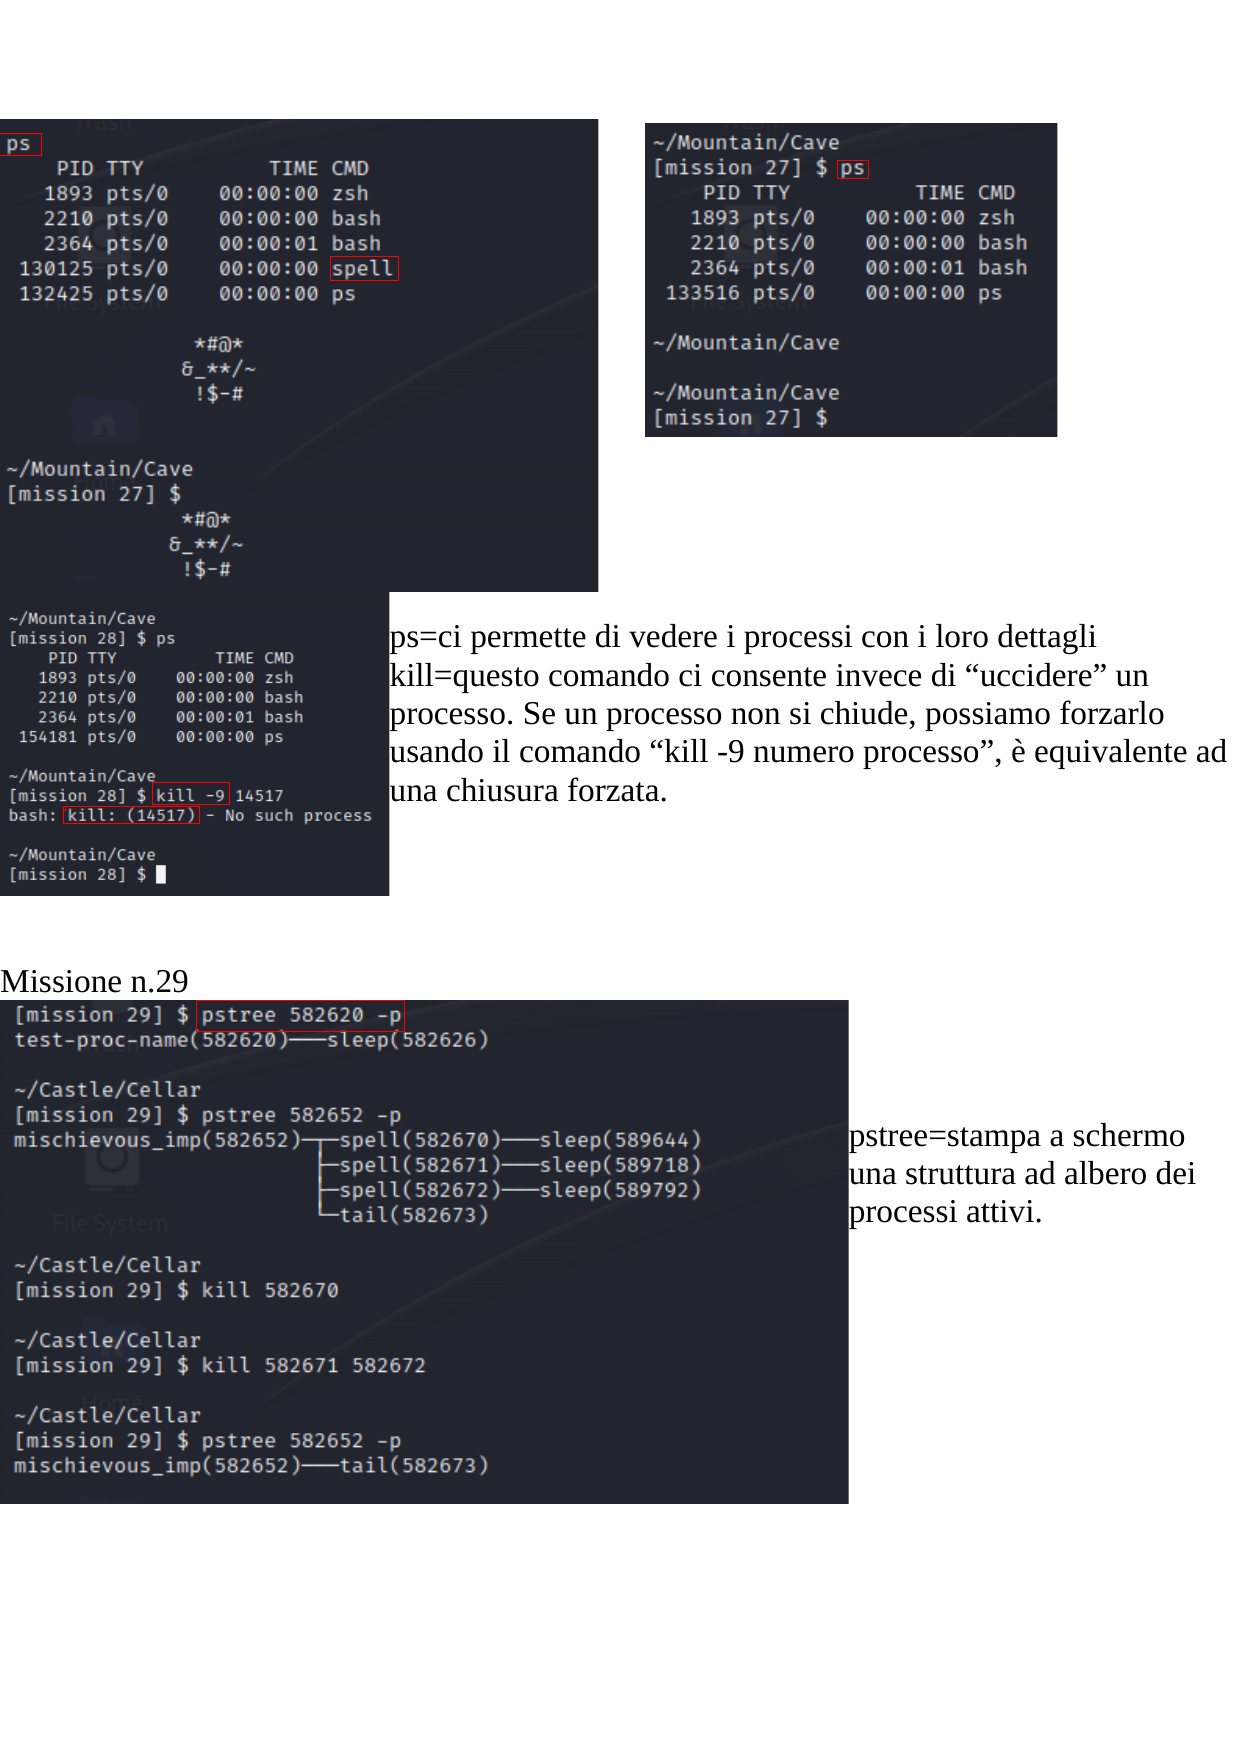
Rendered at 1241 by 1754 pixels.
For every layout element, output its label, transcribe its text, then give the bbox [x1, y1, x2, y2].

text kill=questo comando ci consente invece di “uccidere” un processo. Se un processo non si chiude, possiamo forzarlo usando il comando “kill -9 numero processo”, è equivalente ad una chiusura forzata. [0, 655, 1240, 808]
text ps=ci permette di vedere i processi con i loro dettagli [0, 616, 1240, 655]
text Missione n.29 [0, 961, 1240, 1000]
picture [0, 134, 41, 155]
picture [0, 119, 599, 592]
text pstree=stampa a schermo una struttura ad albero dei processi attivi. [849, 1115, 1240, 1230]
picture [197, 1001, 404, 1031]
picture [0, 1000, 849, 1504]
